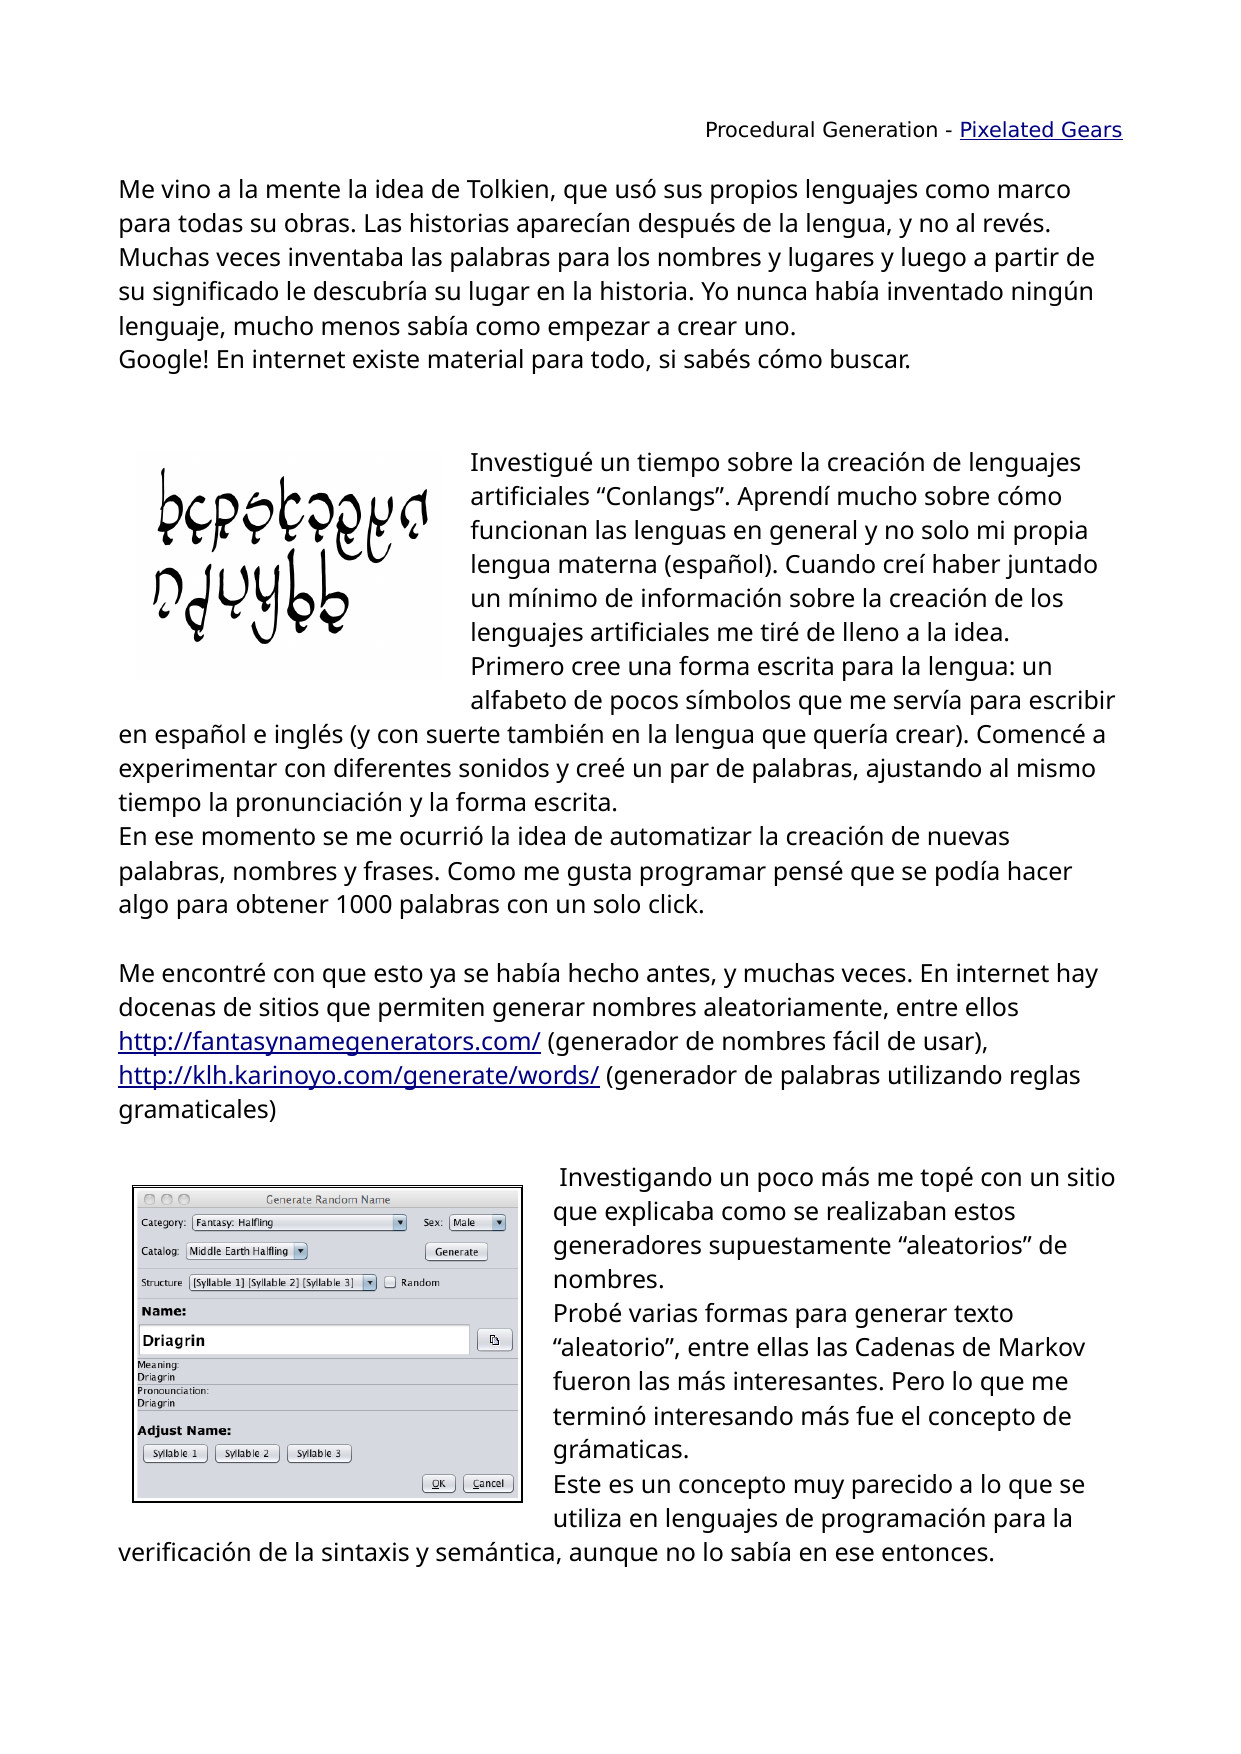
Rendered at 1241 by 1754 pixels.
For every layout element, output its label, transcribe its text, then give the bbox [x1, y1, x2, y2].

picture [135, 452, 441, 681]
picture [137, 1190, 518, 1498]
text Google! En internet existe material para todo, si sabés cómo buscar. [118, 342, 1122, 376]
text Este es un concepto muy parecido a lo que se utiliza en lenguajes de programación para la verificación de la sintaxis y semántica, aunque no lo sabía en ese entonces. [118, 1466, 1122, 1568]
text Me encontré con que esto ya se había hecho antes, y muchas veces. En internet hay docenas de sitios que permiten generar nombres aleatoriamente, entre ellos http://fantasynamegenerators.com/ (generador de nombres fácil de usar), http://klh.karinoyo.com/generate/words/ (generador de palabras utilizando reglas gramaticales) [118, 955, 1122, 1126]
text Investigando un poco más me topé con un sitio que explicaba como se realizaban estos generadores supuestamente “aleatorios” de nombres. [118, 1160, 1122, 1296]
text Primero cree una forma escrita para la lengua: un alfabeto de pocos símbolos que me servía para escribir en español e inglés (y con suerte también en la lengua que quería crear). Comencé a experimentar con diferentes sonidos y creé un par de palabras, ajustando al mismo tiempo la pronunciación y la forma escrita. [118, 649, 1122, 819]
text En ese momento se me ocurrió la idea de automatizar la creación de nuevas palabras, nombres y frases. Como me gusta programar pensé que se podía hacer algo para obtener 1000 palabras con un solo click. [118, 819, 1122, 921]
text [134, 1188, 521, 1501]
text Me vino a la mente la idea de Tolkien, que usó sus propios lenguajes como marco para todas su obras. Las historias aparecían después de la lengua, y no al revés. Muchas veces inventaba las palabras para los nombres y lugares y luego a partir de su significado le descubría su lugar en la historia. Yo nunca había inventado ningún lenguaje, mucho menos sabía como empezar a crear uno. [118, 172, 1122, 342]
text Probé varias formas para generar texto “aleatorio”, entre ellas las Cadenas de Markov fueron las más interesantes. Pero lo que me terminó interesando más fue el concepto de grámaticas. [523, 1296, 1122, 1466]
text Investigué un tiempo sobre la creación de lenguajes artificiales “Conlangs”. Aprendí mucho sobre cómo funcionan las lenguas en general y no solo mi propia lengua materna (español). Cuando creí haber juntado un mínimo de información sobre la creación de los lenguajes artificiales me tiré de lleno a la idea. [118, 444, 1122, 649]
